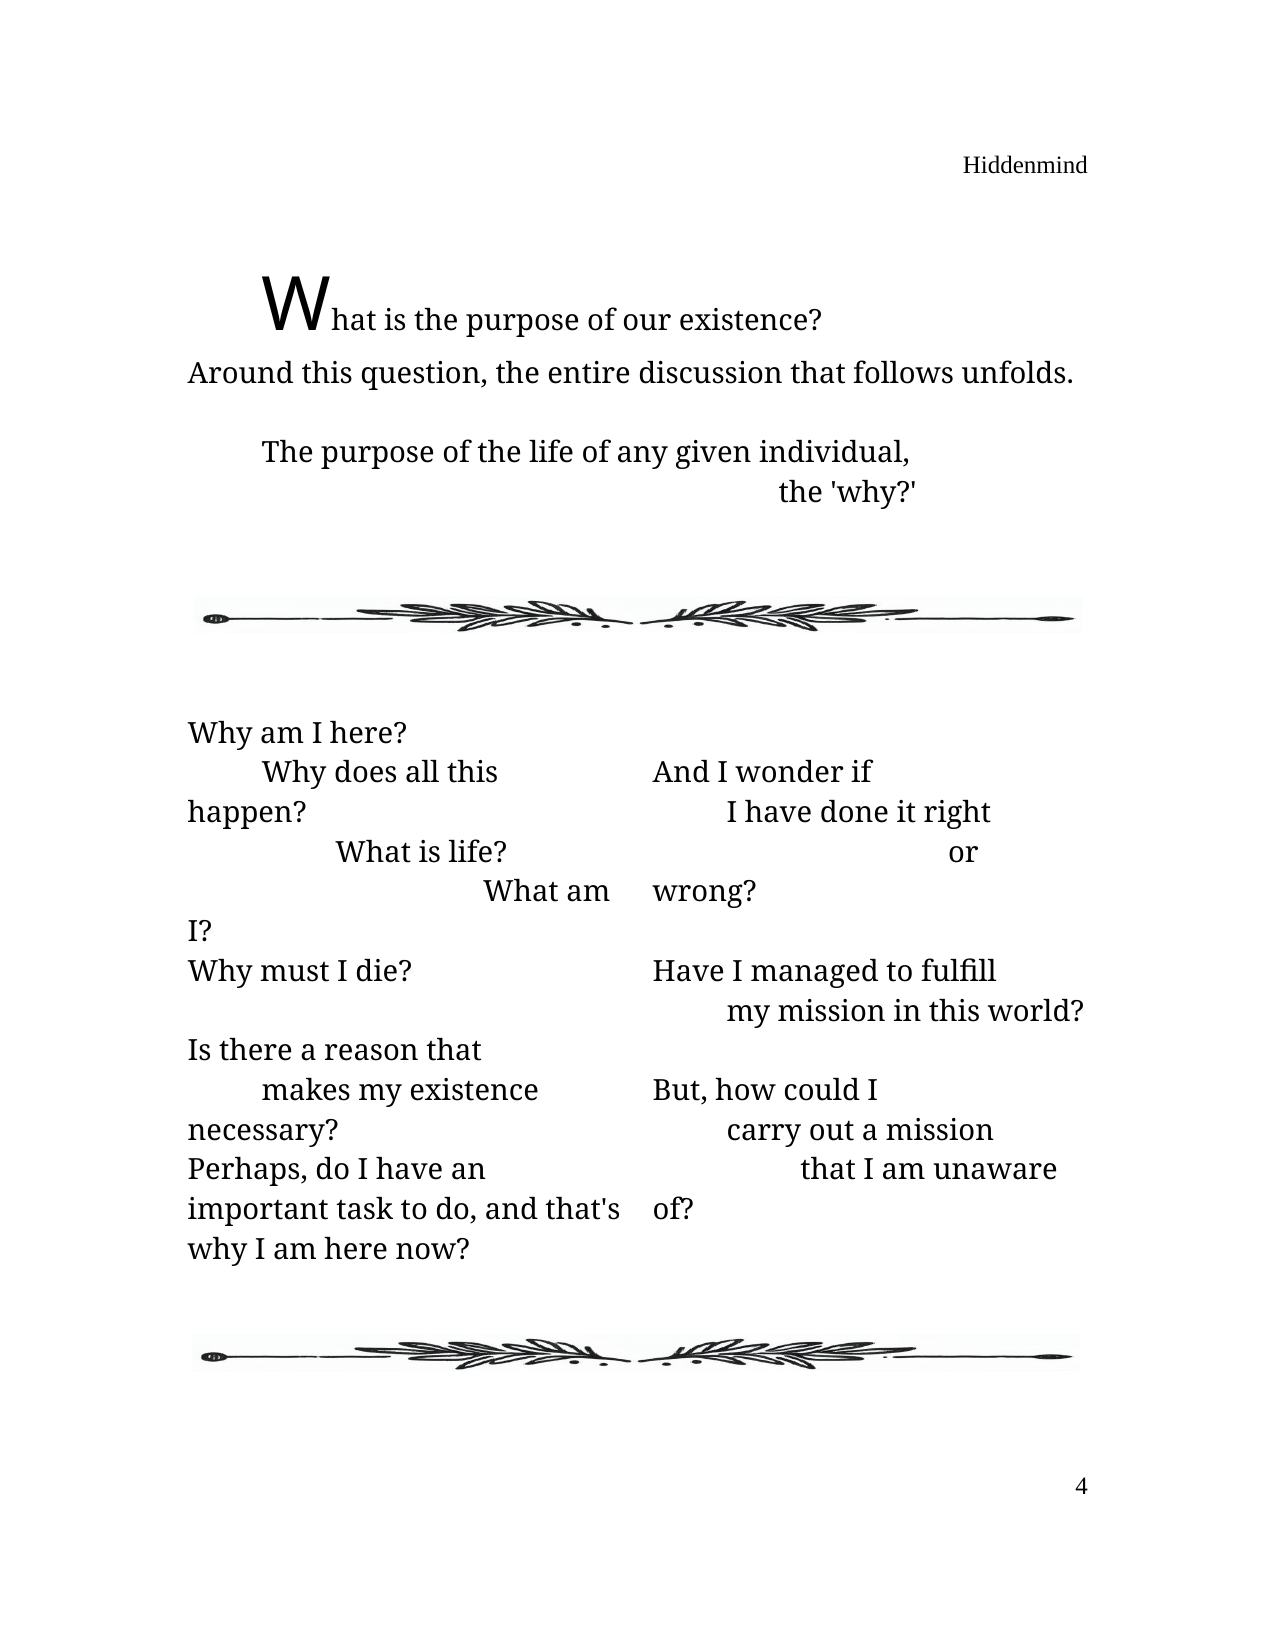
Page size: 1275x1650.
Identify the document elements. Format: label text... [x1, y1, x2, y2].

text Have I managed to fulfill [652, 950, 1087, 990]
text Around this question, the entire discussion that follows unfolds. [187, 352, 1087, 392]
text Why does all this happen? [187, 752, 622, 831]
text What am I? [187, 871, 622, 950]
text Why am I here? [187, 712, 622, 752]
text The purpose of the life of any given individual, [187, 431, 1087, 471]
picture [191, 1334, 1081, 1371]
text the 'why?' [187, 471, 1087, 511]
text or wrong? [652, 831, 1087, 910]
text makes my existence necessary? [187, 1069, 622, 1148]
text Perhaps, do I have an important task to do, and that's why I am here now? [187, 1148, 622, 1268]
text Why must I die? [187, 950, 622, 990]
text Is there a reason that [187, 1029, 622, 1069]
text that I am unaware of? [652, 1148, 1087, 1228]
text What is the purpose of our existence? [187, 250, 1087, 352]
text But, how could I [652, 1069, 1087, 1109]
picture [193, 596, 1083, 633]
text What is life? [187, 831, 622, 871]
text And I wonder if [652, 752, 1087, 791]
text my mission in this world? [652, 990, 1087, 1029]
text carry out a mission [652, 1109, 1087, 1148]
text I have done it right [652, 791, 1087, 831]
